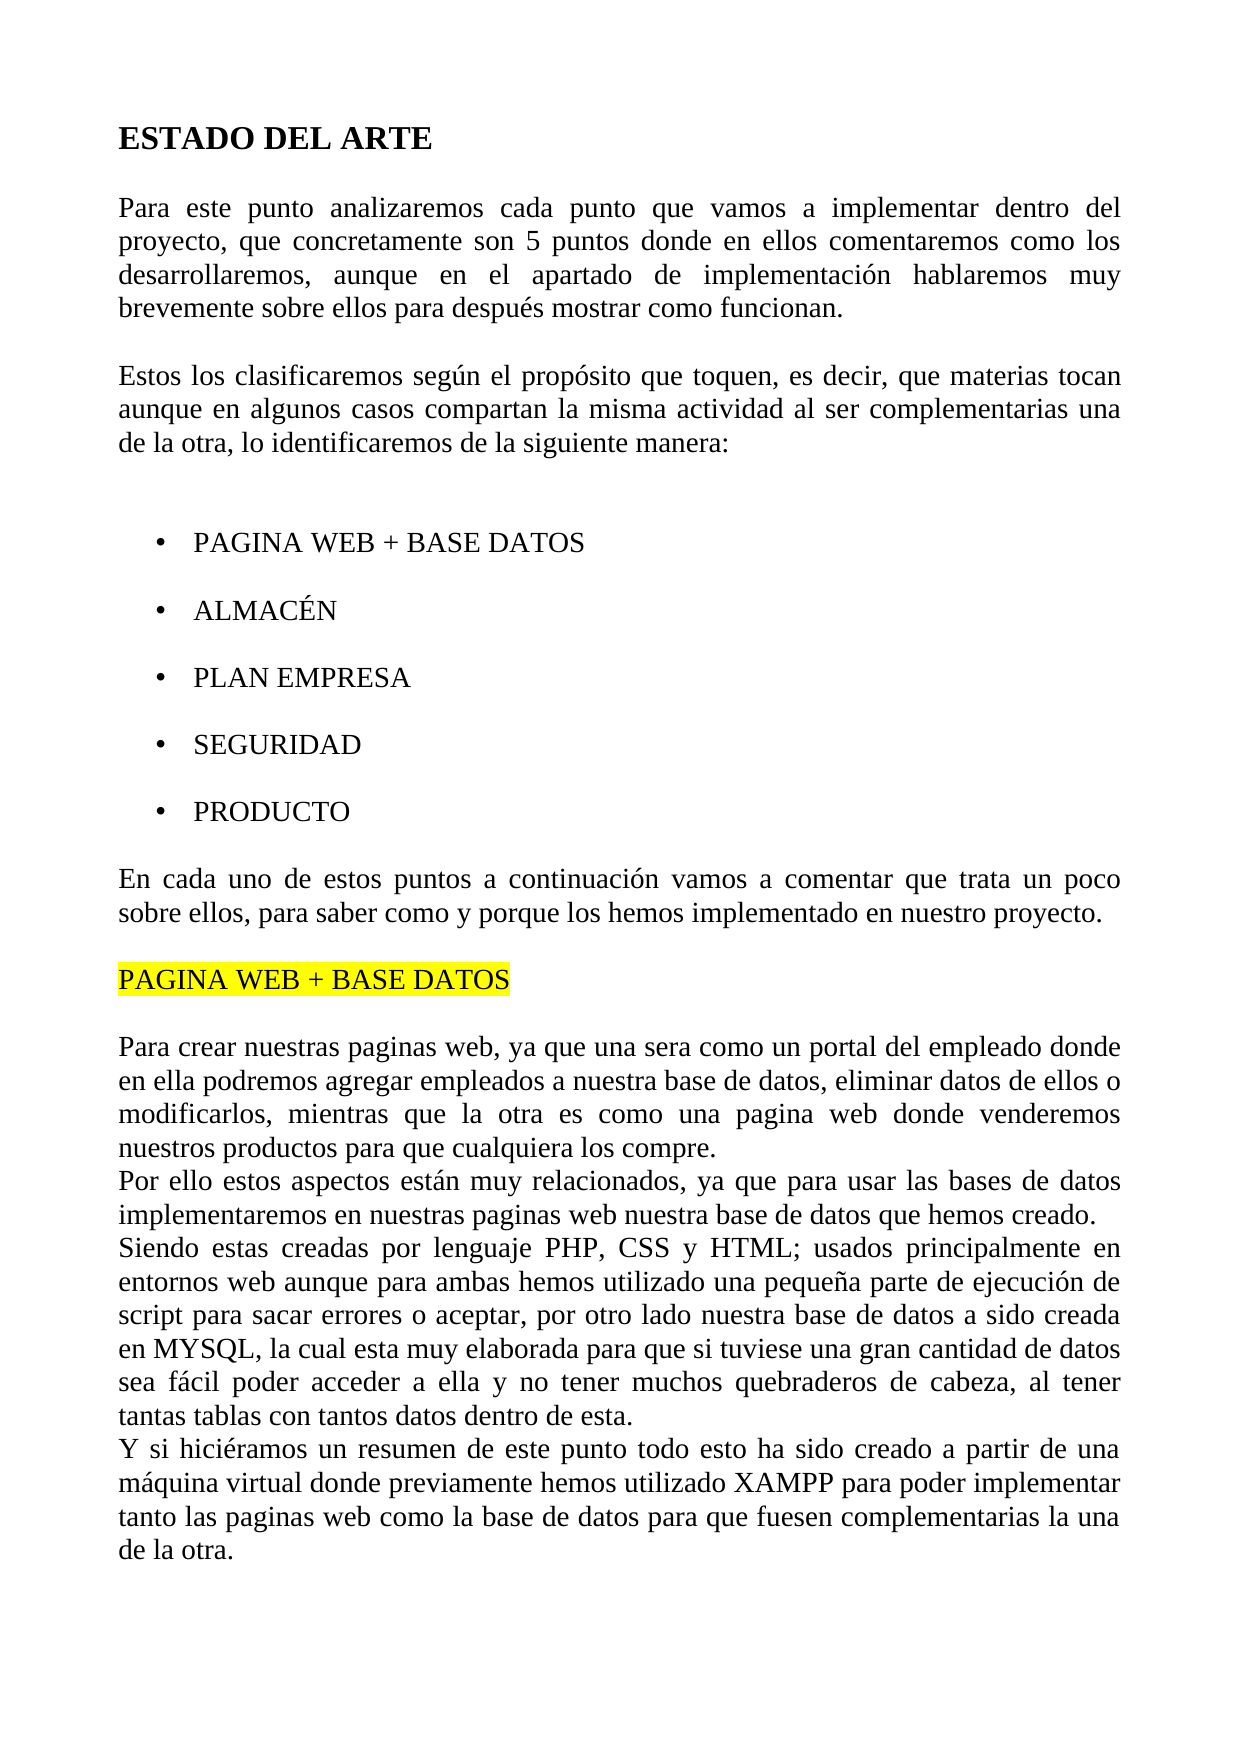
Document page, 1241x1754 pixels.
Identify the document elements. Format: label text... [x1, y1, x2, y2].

text Siendo estas creadas por lenguaje PHP, CSS y HTML; usados principalmente en entornos web aunque para ambas hemos utilizado una pequeña parte de ejecución de script para sacar errores o aceptar, por otro lado nuestra base de datos a sido creada en MYSQL, la cual esta muy elaborada para que si tuviese una gran cantidad de datos sea fácil poder acceder a ella y no tener muchos quebraderos de cabeza, al tener tantas tablas con tantos datos dentro de esta. [118, 1230, 1122, 1432]
list ALMACÉN [156, 593, 1122, 626]
text ESTADO DEL ARTE [118, 118, 1122, 156]
text Estos los clasificaremos según el propósito que toquen, es decir, que materias tocan aunque en algunos casos compartan la misma actividad al ser complementarias una de la otra, lo identificaremos de la siguiente manera: [118, 358, 1122, 458]
text Y si hiciéramos un resumen de este punto todo esto ha sido creado a partir de una máquina virtual donde previamente hemos utilizado XAMPP para poder implementar tanto las paginas web como la base de datos para que fuesen complementarias la una de la otra. [118, 1432, 1122, 1566]
list PLAN EMPRESA [156, 660, 1122, 693]
text En cada uno de estos puntos a continuación vamos a comentar que trata un poco sobre ellos, para saber como y porque los hemos implementado en nuestro proyecto. [118, 861, 1122, 928]
list SEGURIDAD [156, 727, 1122, 761]
text Para crear nuestras paginas web, ya que una sera como un portal del empleado donde en ella podremos agregar empleados a nuestra base de datos, eliminar datos de ellos o modificarlos, mientras que la otra es como una pagina web donde venderemos nuestros productos para que cualquiera los compre. [118, 1029, 1122, 1163]
text Para este punto analizaremos cada punto que vamos a implementar dentro del proyecto, que concretamente son 5 puntos donde en ellos comentaremos como los desarrollaremos, aunque en el apartado de implementación hablaremos muy brevemente sobre ellos para después mostrar como funcionan. [118, 190, 1122, 324]
text PAGINA WEB + BASE DATOS [118, 962, 1122, 996]
text Por ello estos aspectos están muy relacionados, ya que para usar las bases de datos implementaremos en nuestras paginas web nuestra base de datos que hemos creado. [118, 1163, 1122, 1230]
list PRODUCTO [156, 794, 1122, 828]
list PAGINA WEB + BASE DATOS [156, 525, 1122, 559]
